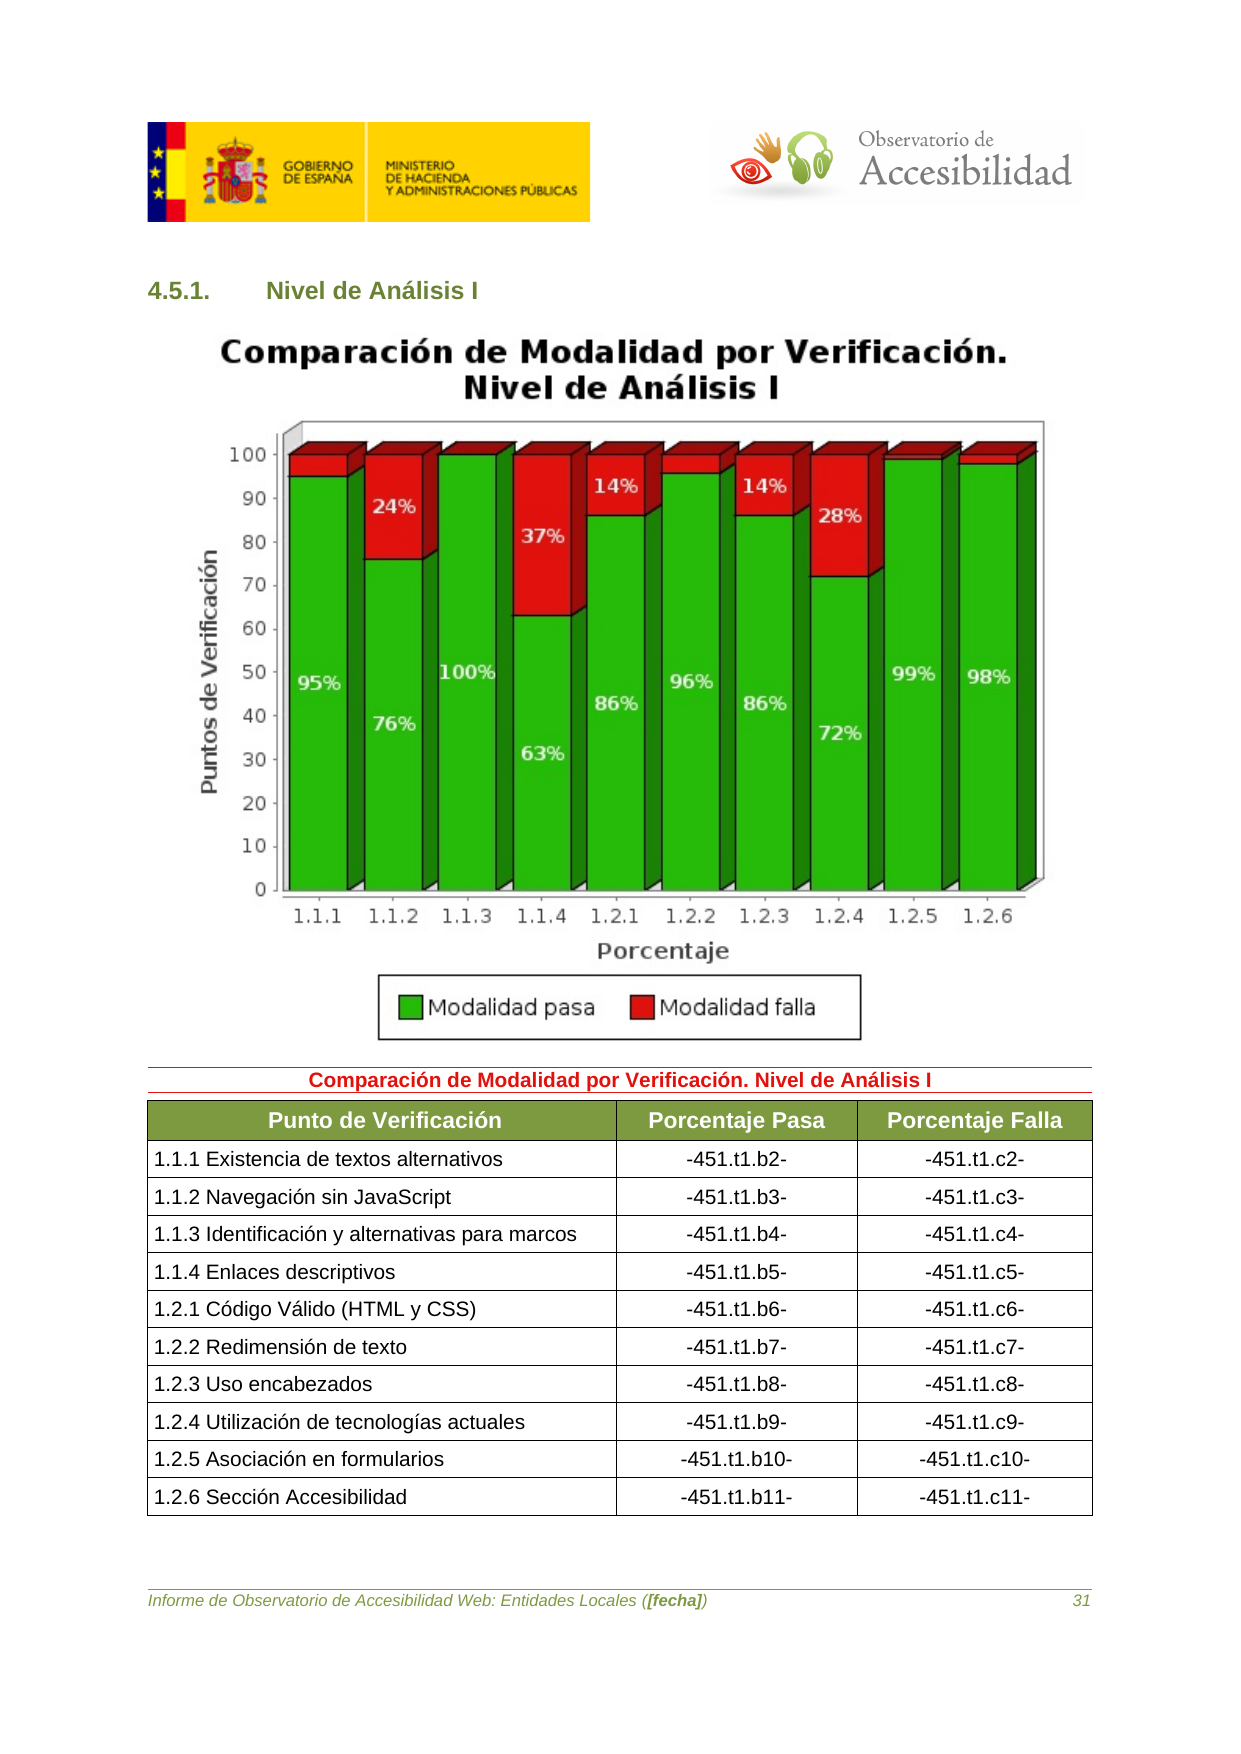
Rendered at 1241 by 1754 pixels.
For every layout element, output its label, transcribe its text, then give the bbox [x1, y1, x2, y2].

table_cell 1.2.3 Uso encabezados [148, 1366, 616, 1402]
table_cell -451.t1.c9- [858, 1403, 1092, 1440]
table_cell -451.t1.b11- [617, 1478, 857, 1515]
table_cell 1.2.1 Código Válido (HTML y CSS) [148, 1291, 616, 1327]
table_header Punto de Verificación [148, 1101, 616, 1140]
table_cell -451.t1.b7- [617, 1328, 857, 1365]
table_header Porcentaje Pasa [617, 1101, 857, 1140]
table_header Porcentaje Falla [858, 1101, 1092, 1140]
table_cell 1.2.6 Sección Accesibilidad [148, 1478, 616, 1515]
table_cell -451.t1.b6- [617, 1291, 857, 1327]
table_cell -451.t1.b8- [617, 1366, 857, 1402]
table_cell -451.t1.b9- [617, 1403, 857, 1440]
table_cell -451.t1.c8- [858, 1366, 1092, 1402]
subtitle Nivel de Análisis I [148, 276, 1092, 304]
table_cell 1.1.4 Enlaces descriptivos [148, 1253, 616, 1290]
table_cell -451.t1.c3- [858, 1178, 1092, 1215]
text Comparación de Modalidad por Verificación. Nivel de Análisis I [148, 1068, 1092, 1092]
table_cell 1.1.3 Identificación y alternativas para marcos [148, 1216, 616, 1252]
table_cell -451.t1.b4- [617, 1216, 857, 1252]
picture [178, 332, 1062, 1042]
table_cell -451.t1.b2- [617, 1141, 857, 1177]
table_cell -451.t1.c5- [858, 1253, 1092, 1290]
table_cell -451.t1.c10- [858, 1441, 1092, 1477]
table_cell 1.2.5 Asociación en formularios [148, 1441, 616, 1477]
table_cell -451.t1.b10- [617, 1441, 857, 1477]
table_cell -451.t1.c7- [858, 1328, 1092, 1365]
table_cell -451.t1.c4- [858, 1216, 1092, 1252]
table_cell 1.1.1 Existencia de textos alternativos [148, 1141, 616, 1177]
table_cell 1.2.4 Utilización de tecnologías actuales [148, 1403, 616, 1440]
table_cell -451.t1.c6- [858, 1291, 1092, 1327]
table_cell 1.2.2 Redimensión de texto [148, 1328, 616, 1365]
table_cell -451.t1.b5- [617, 1253, 857, 1290]
table_cell 1.1.2 Navegación sin JavaScript [148, 1178, 616, 1215]
table_cell -451.t1.c11- [858, 1478, 1092, 1515]
table_cell -451.t1.b3- [617, 1178, 857, 1215]
picture [147, 122, 591, 222]
table_cell -451.t1.c2- [858, 1141, 1092, 1177]
picture [710, 122, 1086, 205]
